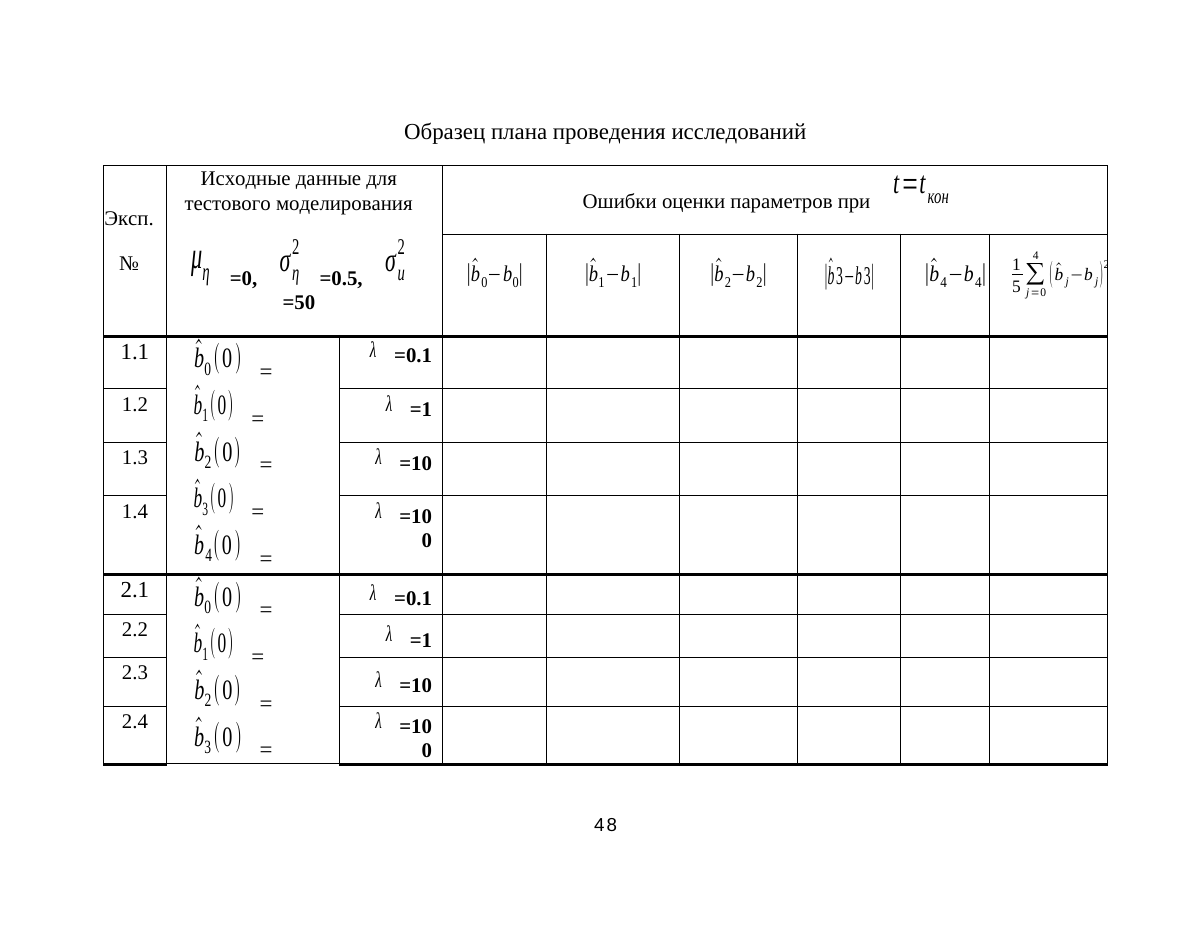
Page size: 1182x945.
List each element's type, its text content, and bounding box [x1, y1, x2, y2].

table_cell [547, 338, 679, 388]
table_cell =100 [340, 496, 442, 573]
table_cell [680, 707, 797, 763]
table_cell [547, 658, 679, 706]
table_cell [547, 443, 679, 495]
table_cell =100 [340, 707, 442, 763]
table_cell [443, 658, 546, 706]
table_cell [680, 389, 797, 442]
table_cell [901, 496, 989, 573]
table_cell [443, 615, 546, 657]
table_cell [680, 615, 797, 657]
table_cell [901, 707, 989, 763]
table_cell 1.4 [104, 496, 166, 573]
table_cell 2.3 [104, 658, 166, 706]
table_cell [443, 443, 546, 495]
table_cell [798, 615, 900, 657]
table_cell =10 [340, 443, 442, 495]
table_cell [901, 443, 989, 495]
table_cell [798, 338, 900, 388]
table_cell [443, 576, 546, 614]
table_cell [798, 235, 900, 335]
table_cell 1.3 [104, 443, 166, 495]
table_header Исходные данные для тестового моделирования =0, =0.5, =50 [167, 166, 442, 335]
table_cell [990, 496, 1107, 573]
table_cell [901, 576, 989, 614]
table_cell [547, 389, 679, 442]
table_cell [901, 658, 989, 706]
table_cell =0.1 [340, 576, 442, 614]
table_cell [990, 389, 1107, 442]
table_cell [990, 235, 1107, 335]
table_cell [547, 615, 679, 657]
table_cell = = = = = [167, 576, 339, 763]
table_cell [990, 658, 1107, 706]
table_cell =10 [340, 658, 442, 706]
table_cell [901, 338, 989, 388]
table_cell [547, 576, 679, 614]
table_cell [798, 658, 900, 706]
text Образец плана проведения исследований [89, 118, 1122, 144]
table_cell [680, 235, 797, 335]
table_cell [798, 389, 900, 442]
table_cell [680, 338, 797, 388]
table_cell =0.1 [340, 338, 442, 388]
table_cell [547, 707, 679, 763]
table_cell [990, 707, 1107, 763]
table_cell [901, 615, 989, 657]
table_cell [798, 496, 900, 573]
table_cell = = = = = [167, 338, 339, 573]
table_cell =1 [340, 615, 442, 657]
table_cell 1.2 [104, 389, 166, 442]
table_cell [680, 576, 797, 614]
table_cell [443, 338, 546, 388]
table_cell [990, 576, 1107, 614]
table_cell [680, 658, 797, 706]
table_header Ошибки оценки параметров при [443, 166, 1107, 233]
table_cell 2.1 [104, 576, 166, 614]
table_cell [547, 235, 679, 335]
table_cell [798, 443, 900, 495]
table_cell [680, 443, 797, 495]
table_cell [443, 496, 546, 573]
table_cell [990, 338, 1107, 388]
table_cell 1.1 [104, 338, 166, 388]
table_cell [443, 235, 546, 335]
table_cell 2.4 [104, 707, 166, 763]
table_cell [798, 707, 900, 763]
table_cell [680, 496, 797, 573]
table_cell [901, 235, 989, 335]
table_cell 2.2 [104, 615, 166, 657]
table_cell [443, 707, 546, 763]
table_cell [443, 389, 546, 442]
table_cell [901, 389, 989, 442]
table_cell [547, 496, 679, 573]
table_cell =1 [340, 389, 442, 442]
table_cell [798, 576, 900, 614]
table_header Эксп. № [104, 166, 166, 335]
table_cell [990, 615, 1107, 657]
table_cell [990, 443, 1107, 495]
